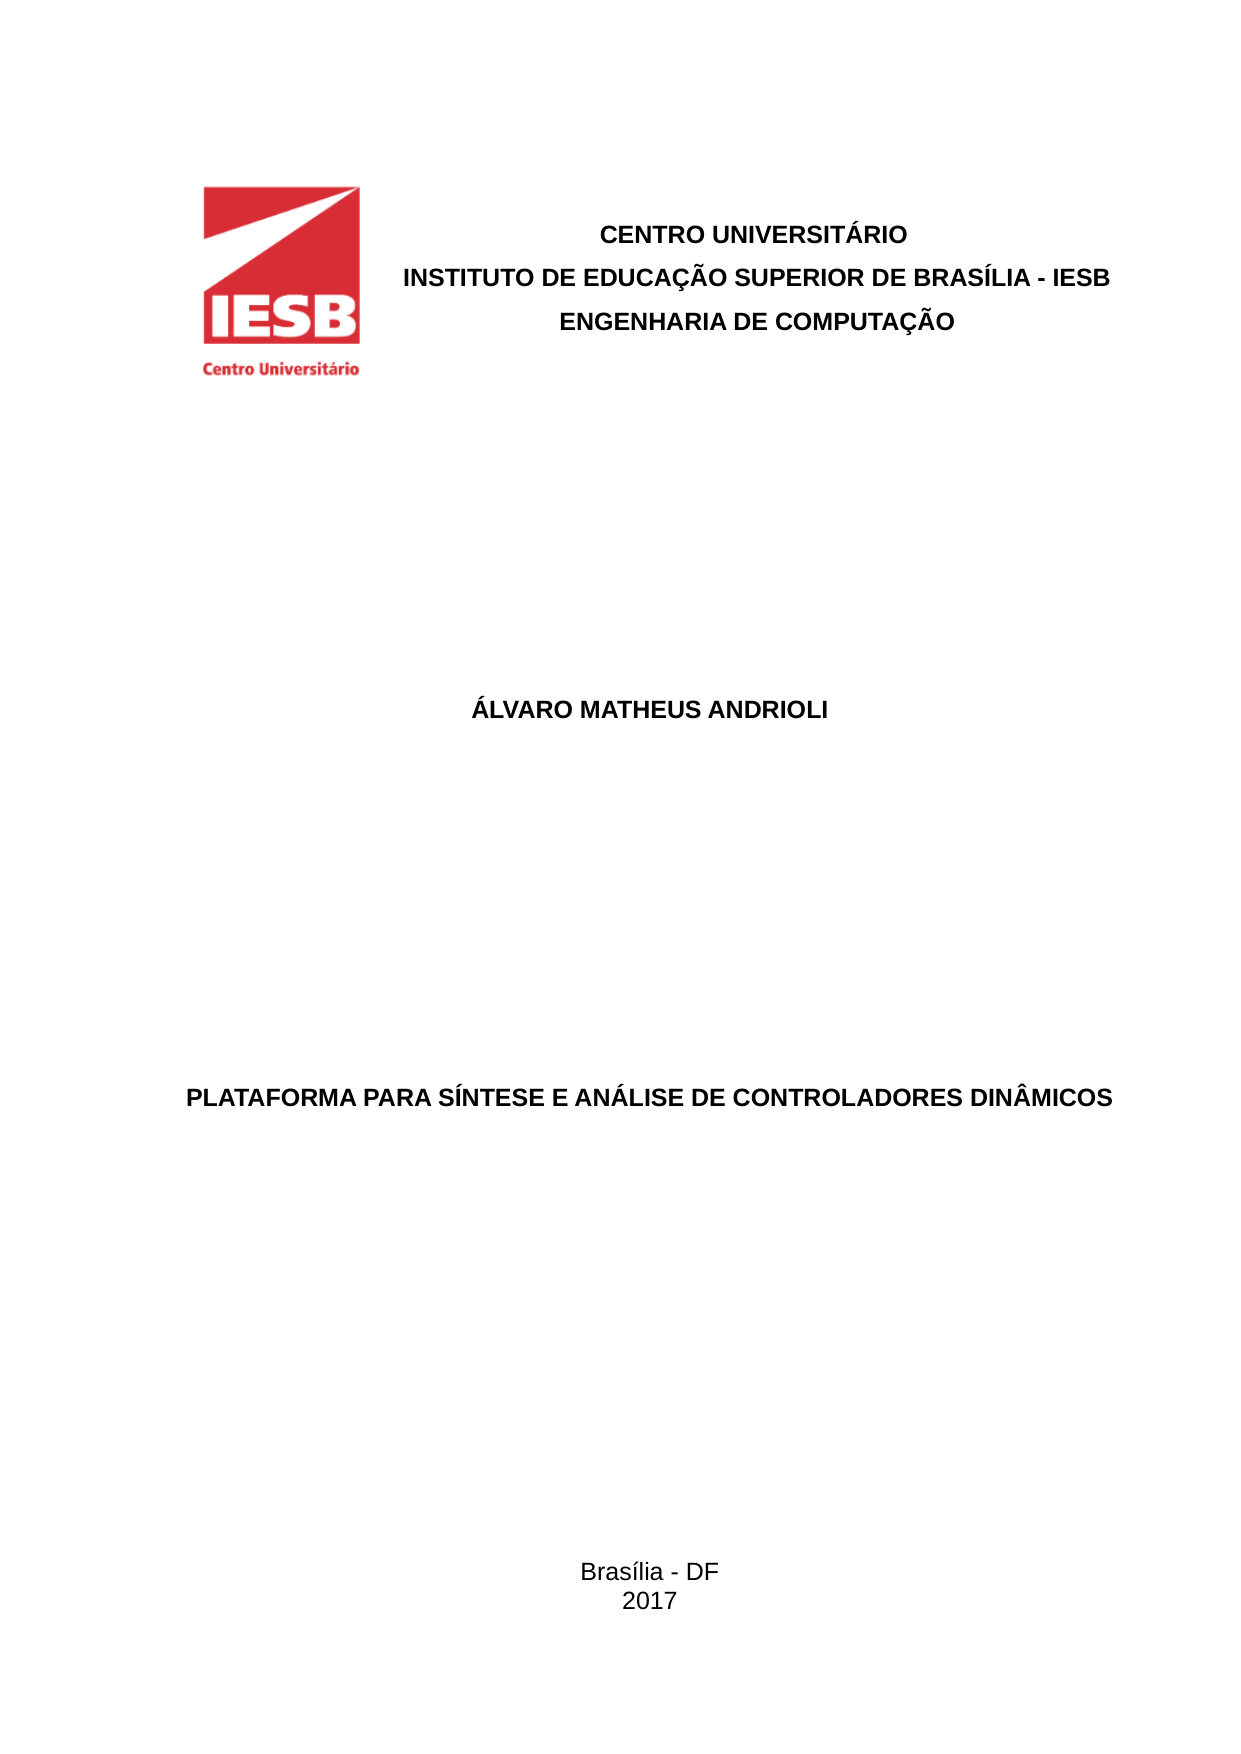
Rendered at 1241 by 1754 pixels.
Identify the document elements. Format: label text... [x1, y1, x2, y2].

text Brasília - DF [177, 1557, 1122, 1586]
title CENTRO UNIVERSITÁRIO [385, 220, 1122, 249]
title ENGENHARIA DE COMPUTAÇÃO [385, 306, 1122, 335]
title PLATAFORMA PARA SÍNTESE E ANÁLISE DE CONTROLADORES DINÂMICOS [177, 1083, 1122, 1111]
text 2017 [177, 1586, 1122, 1614]
picture [177, 177, 385, 386]
title ÁLVARO MATHEUS ANDRIOLI [177, 694, 1122, 723]
title INSTITUTO DE EDUCAÇÃO SUPERIOR DE BRASÍLIA - IESB [385, 263, 1122, 292]
